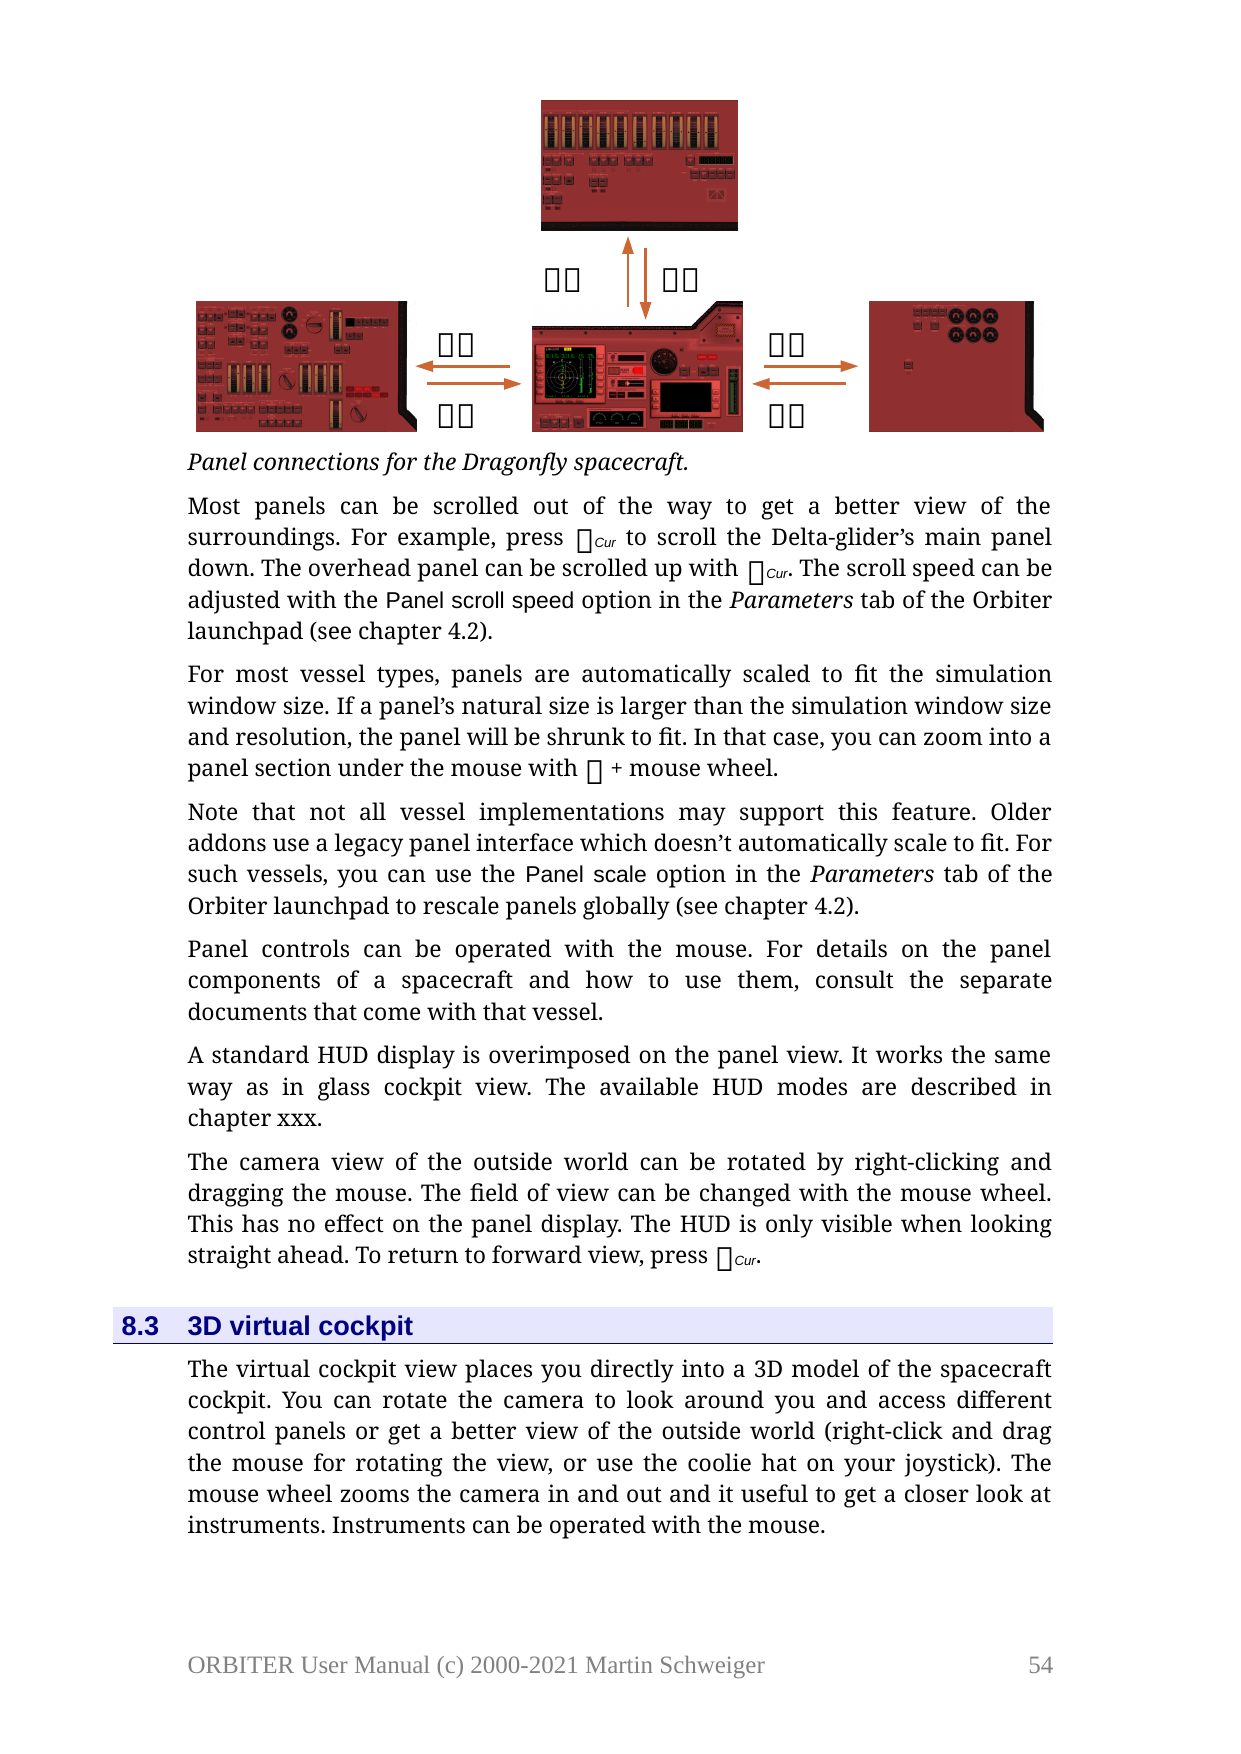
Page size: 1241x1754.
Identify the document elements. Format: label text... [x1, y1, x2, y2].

picture [196, 301, 417, 432]
text A standard HUD display is overimposed on the panel view. It works the same way as in glass cockpit view. The available HUD modes are described in chapter xxx. [187, 1039, 1053, 1133]
text Panel connections for the Dragonfly spacecraft. [187, 100, 1053, 477]
subtitle 3D virtual cockpit [113, 1307, 1053, 1343]
picture [532, 301, 743, 432]
picture [869, 301, 1044, 432]
text For most vessel types, panels are automatically scaled to fit the simulation window size. If a panel’s natural size is larger than the simulation window size and resolution, the panel will be shrunk to fit. In that case, you can zoom into a panel section under the mouse with  + mouse wheel. [187, 658, 1053, 783]
text Most panels can be scrolled out of the way to get a better view of the surroundings. For example, press Cur to scroll the Delta-glider’s main panel down. The overhead panel can be scrolled up with Cur. The scroll speed can be adjusted with the Panel scroll speed option in the Parameters tab of the Orbiter launchpad (see chapter 4.2). [187, 489, 1053, 646]
picture [541, 100, 738, 231]
text The virtual cockpit view places you directly into a 3D model of the spacecraft cockpit. You can rotate the camera to look around you and access different control panels or get a better view of the outside world (right-click and drag the mouse for rotating the view, or use the coolie hat on your joystick). The mouse wheel zooms the camera in and out and it useful to get a closer look at instruments. Instruments can be operated with the mouse. [187, 1352, 1053, 1540]
text Note that not all vessel implementations may support this feature. Older addons use a legacy panel interface which doesn’t automatically scale to fit. For such vessels, you can use the Panel scale option in the Parameters tab of the Orbiter launchpad to rescale panels globally (see chapter 4.2). [187, 795, 1053, 920]
text The camera view of the outside world can be rotated by right-clicking and dragging the mouse. The field of view can be changed with the mouse wheel. This has no effect on the panel display. The HUD is only visible when looking straight ahead. To return to forward view, press Cur. [187, 1145, 1053, 1270]
text Panel controls can be operated with the mouse. For details on the panel components of a spacecraft and how to use them, consult the separate documents that come with that vessel. [187, 933, 1053, 1026]
